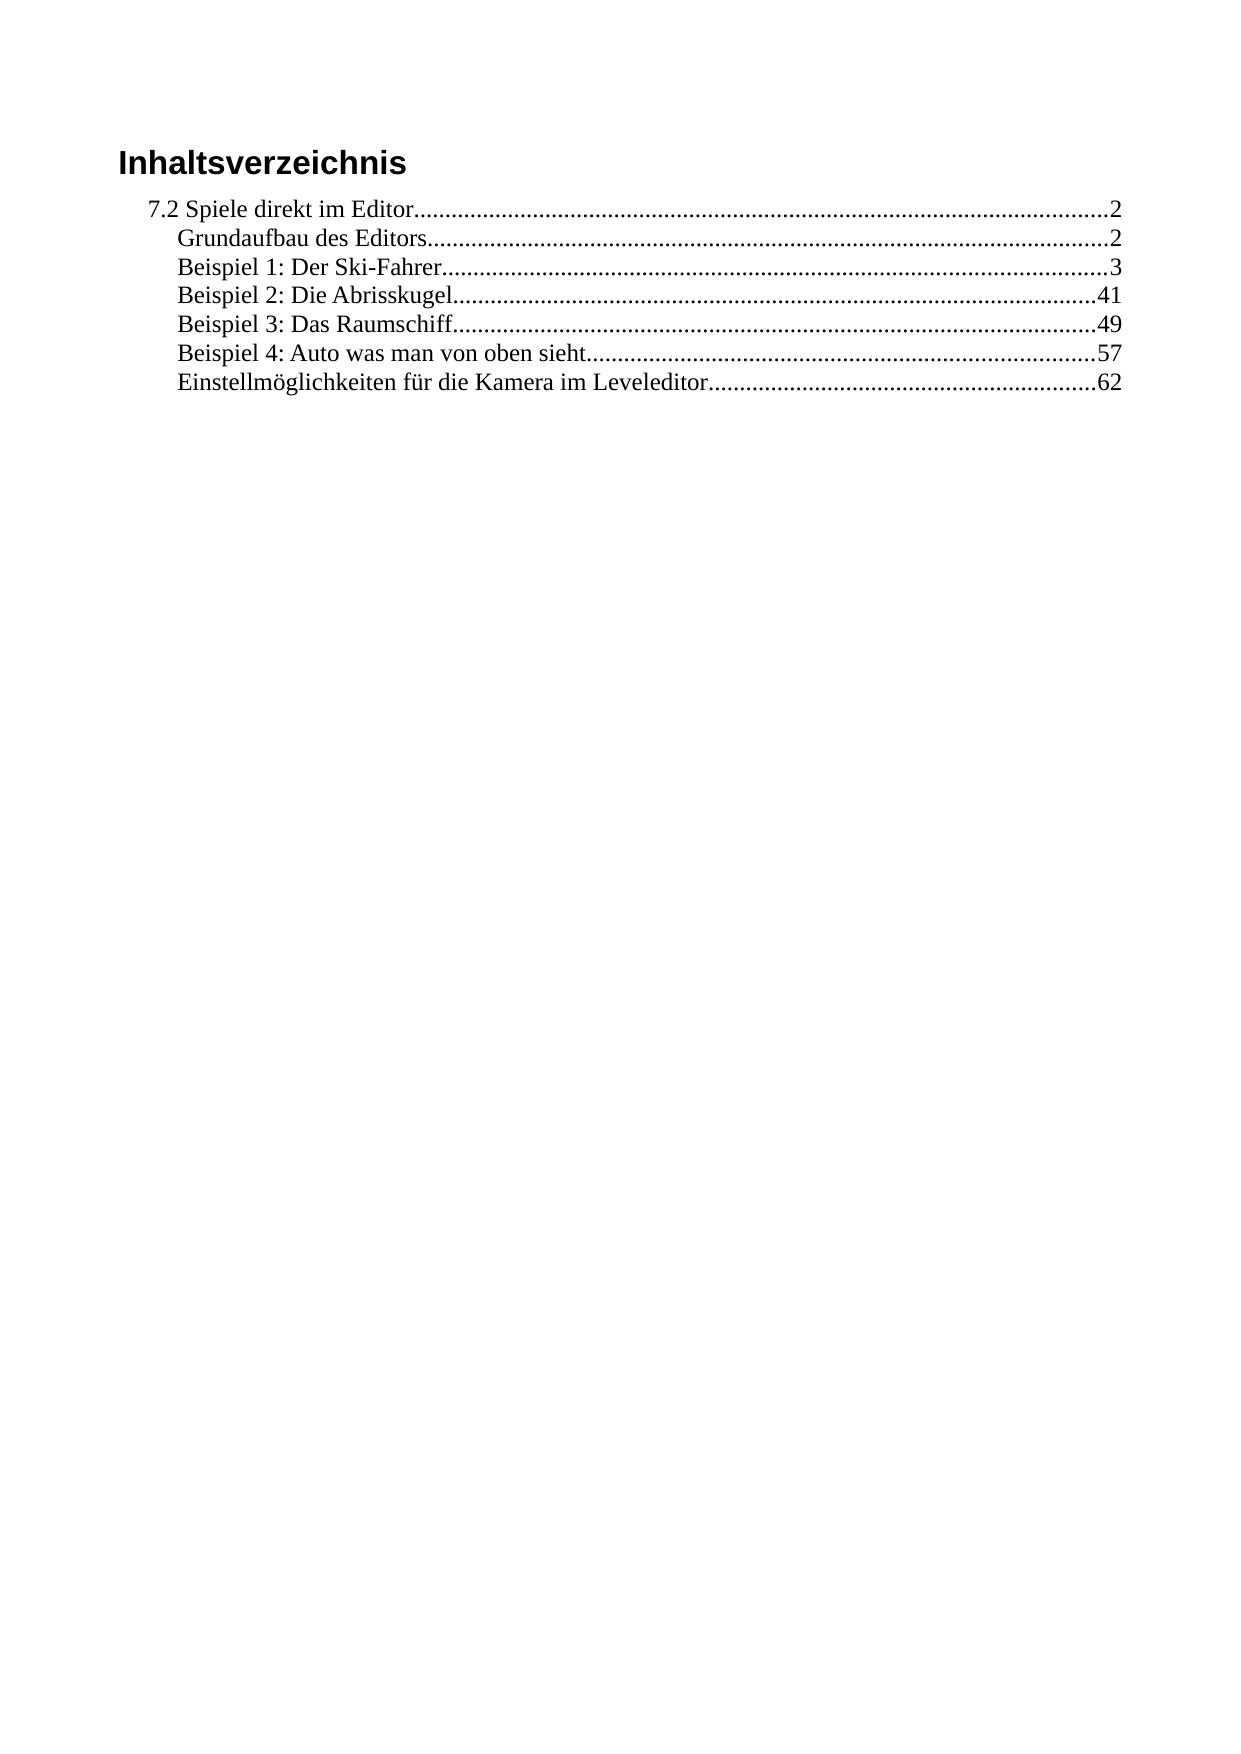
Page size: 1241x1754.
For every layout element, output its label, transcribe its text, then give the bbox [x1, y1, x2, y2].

text 7.2 Spiele direkt im Editor 2 [148, 194, 1122, 223]
text Beispiel 3: Das Raumschiff 49 [177, 309, 1122, 338]
text Einstellmöglichkeiten für die Kamera im Leveleditor 62 [177, 367, 1122, 395]
text Grundaufbau des Editors 2 [177, 223, 1122, 252]
text Beispiel 2: Die Abrisskugel 41 [177, 280, 1122, 309]
subtitle Inhaltsverzeichnis [118, 143, 1122, 182]
text Beispiel 4: Auto was man von oben sieht 57 [177, 338, 1122, 367]
text Beispiel 1: Der Ski-Fahrer 3 [177, 252, 1122, 280]
